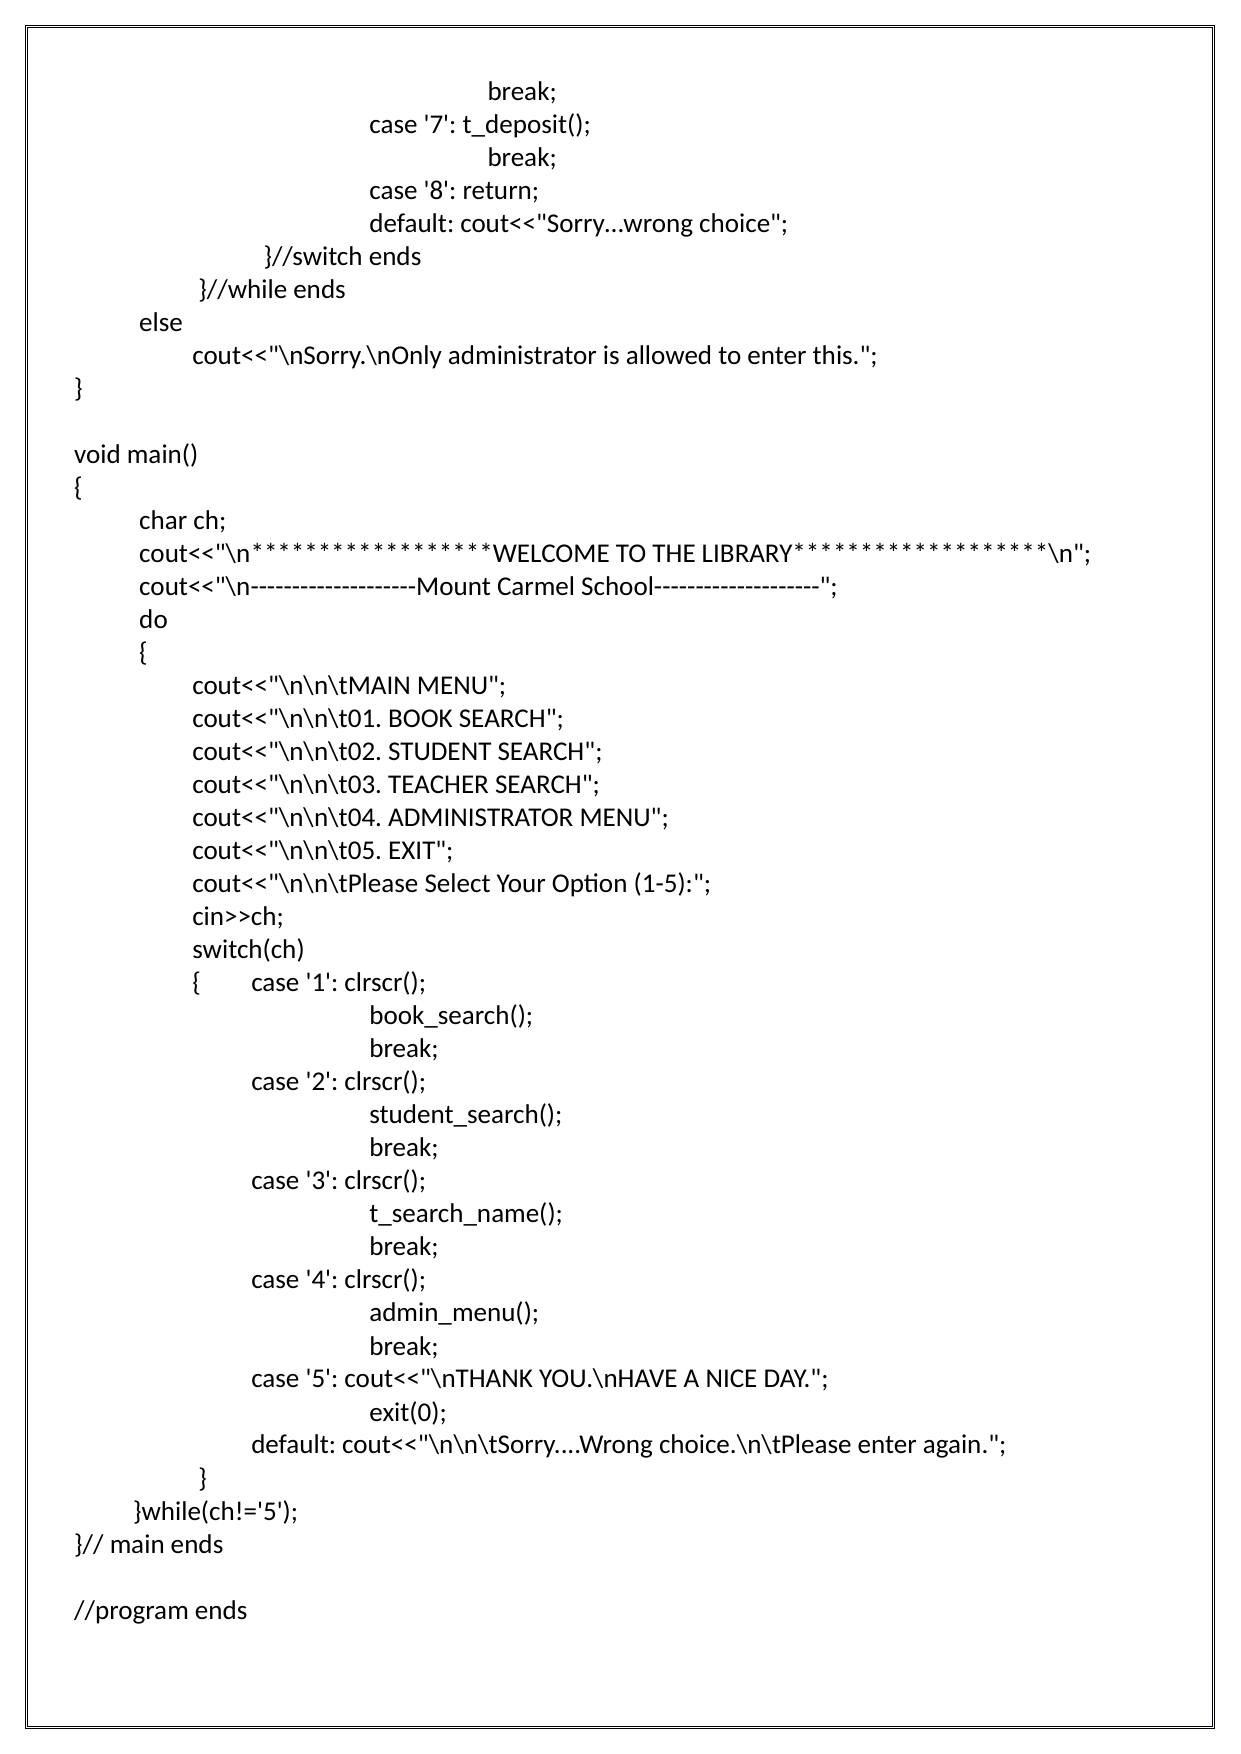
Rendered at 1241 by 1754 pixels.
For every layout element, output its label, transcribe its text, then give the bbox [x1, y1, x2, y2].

text }//while ends [74, 272, 1181, 305]
text default: cout<<"\n\n\tSorry....Wrong choice.\n\tPlease enter again."; [74, 1428, 1181, 1461]
text break; [74, 1031, 1181, 1064]
text case '7': t_deposit(); [74, 107, 1181, 140]
text }// main ends [74, 1527, 1181, 1560]
text cin>>ch; [74, 899, 1181, 932]
text book_search(); [74, 998, 1181, 1031]
text { [74, 635, 1181, 668]
text { case '1': clrscr(); [74, 965, 1181, 998]
text cout<<"\n\n\t04. ADMINISTRATOR MENU"; [74, 800, 1181, 833]
text case '5': cout<<"\nTHANK YOU.\nHAVE A NICE DAY."; [74, 1362, 1181, 1395]
text cout<<"\n\n\tMAIN MENU"; [74, 668, 1181, 701]
text }//switch ends [74, 239, 1181, 272]
text { [74, 470, 1181, 503]
text break; [74, 140, 1181, 173]
text case '4': clrscr(); [74, 1263, 1181, 1296]
text break; [74, 1329, 1181, 1362]
text case '2': clrscr(); [74, 1064, 1181, 1097]
text cout<<"\nSorry.\nOnly administrator is allowed to enter this."; [74, 338, 1181, 371]
text }while(ch!='5'); [74, 1494, 1181, 1527]
text cout<<"\n--------------------Mount Carmel School--------------------"; [74, 569, 1181, 602]
text cout<<"\n\n\tPlease Select Your Option (1-5):"; [74, 866, 1181, 899]
text //program ends [74, 1593, 1181, 1626]
text exit(0); [74, 1395, 1181, 1428]
text void main() [74, 437, 1181, 470]
text break; [74, 1131, 1181, 1163]
text t_search_name(); [74, 1197, 1181, 1229]
text cout<<"\n\n\t05. EXIT"; [74, 833, 1181, 866]
text admin_menu(); [74, 1296, 1181, 1329]
text default: cout<<"Sorry…wrong choice"; [74, 206, 1181, 239]
text cout<<"\n******************WELCOME TO THE LIBRARY*******************\n"; [74, 536, 1181, 569]
text } [74, 371, 1181, 404]
text else [74, 305, 1181, 338]
text cout<<"\n\n\t03. TEACHER SEARCH"; [74, 767, 1181, 800]
text switch(ch) [74, 932, 1181, 965]
text } [74, 1461, 1181, 1494]
text do [74, 602, 1181, 635]
text student_search(); [74, 1097, 1181, 1131]
text case '8': return; [74, 173, 1181, 206]
text break; [74, 1229, 1181, 1263]
text char ch; [74, 503, 1181, 536]
text cout<<"\n\n\t01. BOOK SEARCH"; [74, 701, 1181, 734]
text case '3': clrscr(); [74, 1163, 1181, 1197]
text break; [74, 74, 1181, 107]
text cout<<"\n\n\t02. STUDENT SEARCH"; [74, 734, 1181, 767]
